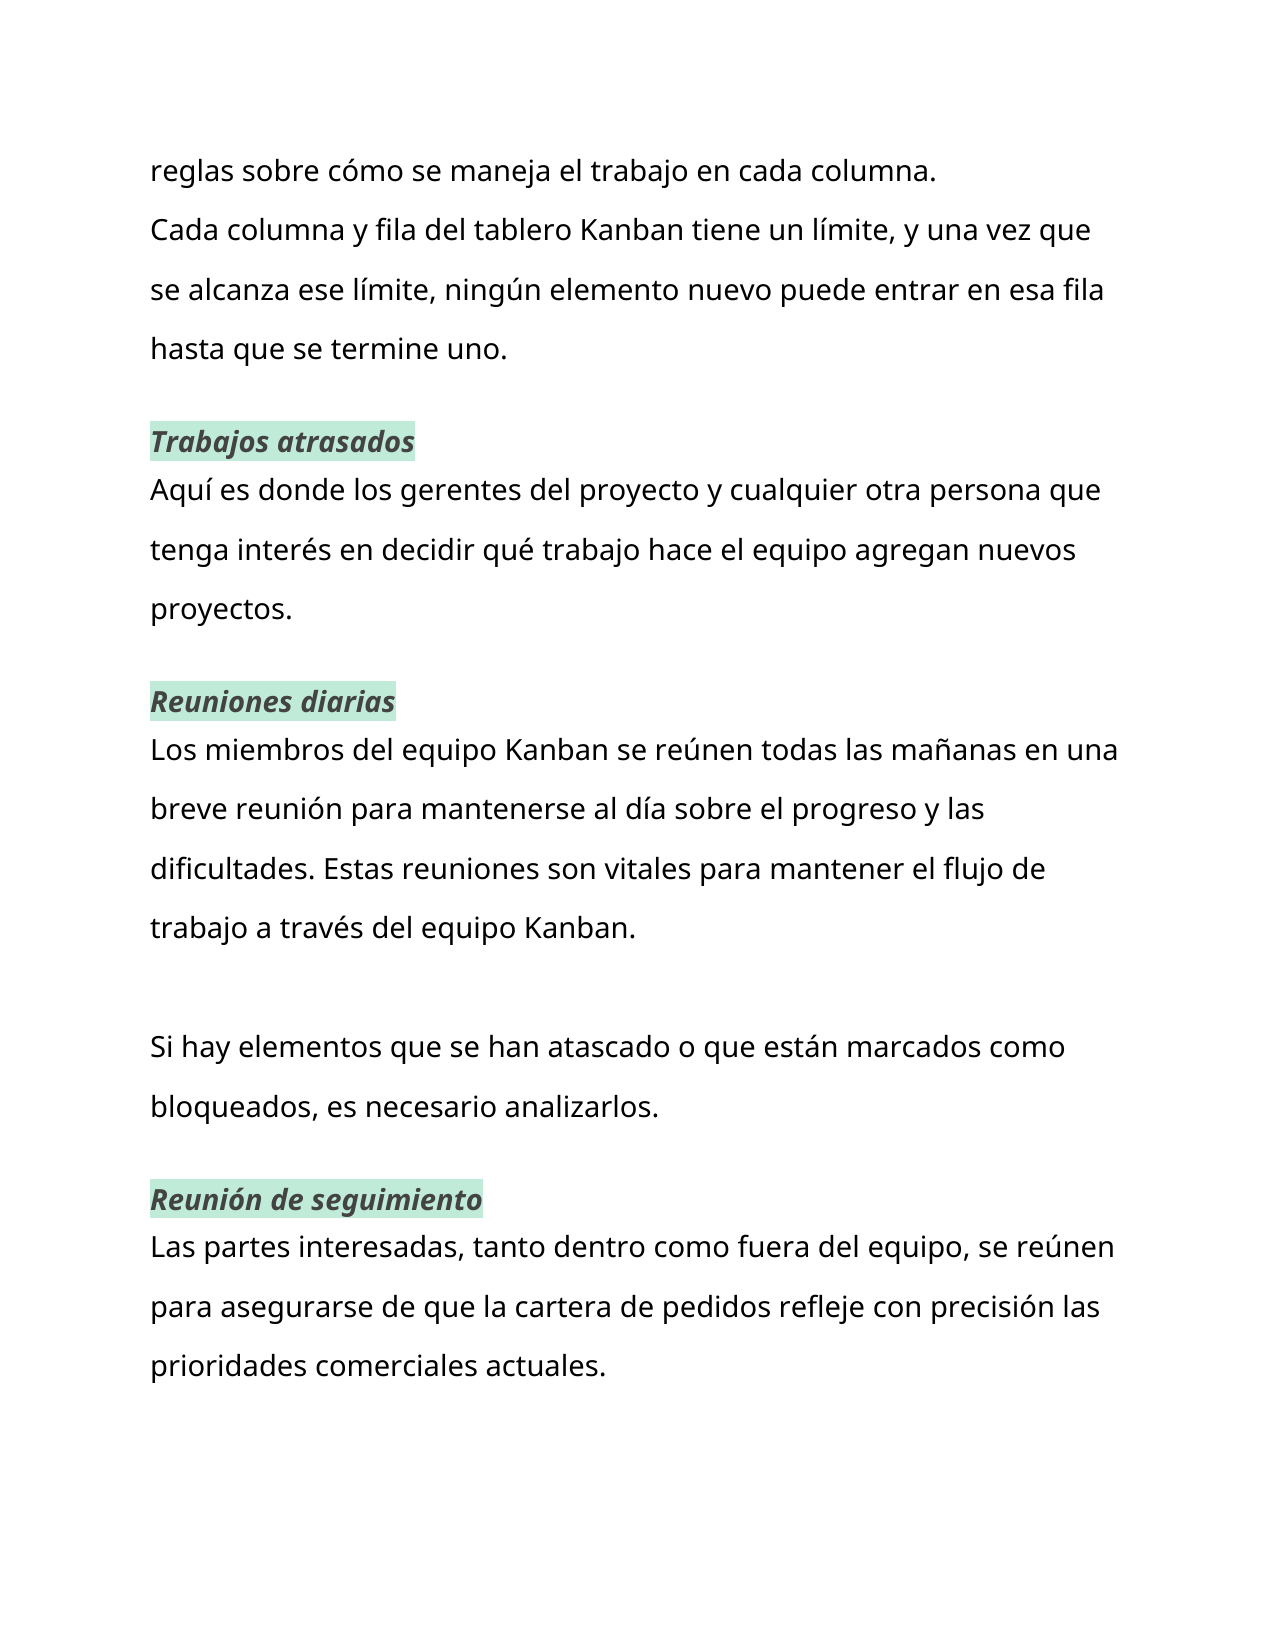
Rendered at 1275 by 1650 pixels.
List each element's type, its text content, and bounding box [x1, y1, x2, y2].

text Cada columna y fila del tablero Kanban tiene un límite, y una vez que se alcanza ese límite, ningún elemento nuevo puede entrar en esa fila hasta que se termine uno. [150, 209, 1125, 368]
text Aquí es donde los gerentes del proyecto y cualquier otra persona que tenga interés en decidir qué trabajo hace el equipo agregan nuevos proyectos. [150, 469, 1125, 628]
text reglas sobre cómo se maneja el trabajo en cada columna. [150, 150, 1125, 190]
subtitle Trabajos atrasados [415, 421, 1125, 461]
subtitle Reunión de seguimiento [483, 1179, 1125, 1218]
text Si hay elementos que se han atascado o que están marcados como bloqueados, es necesario analizarlos. [150, 1026, 1125, 1126]
text Las partes interesadas, tanto dentro como fuera del equipo, se reúnen para asegurarse de que la cartera de pedidos refleje con precisión las prioridades comerciales actuales. [150, 1227, 1125, 1385]
subtitle Reuniones diarias [396, 681, 1125, 721]
text Los miembros del equipo Kanban se reúnen todas las mañanas en una breve reunión para mantenerse al día sobre el progreso y las dificultades. Estas reuniones son vitales para mantener el flujo de trabajo a través del equipo Kanban. [150, 729, 1125, 947]
